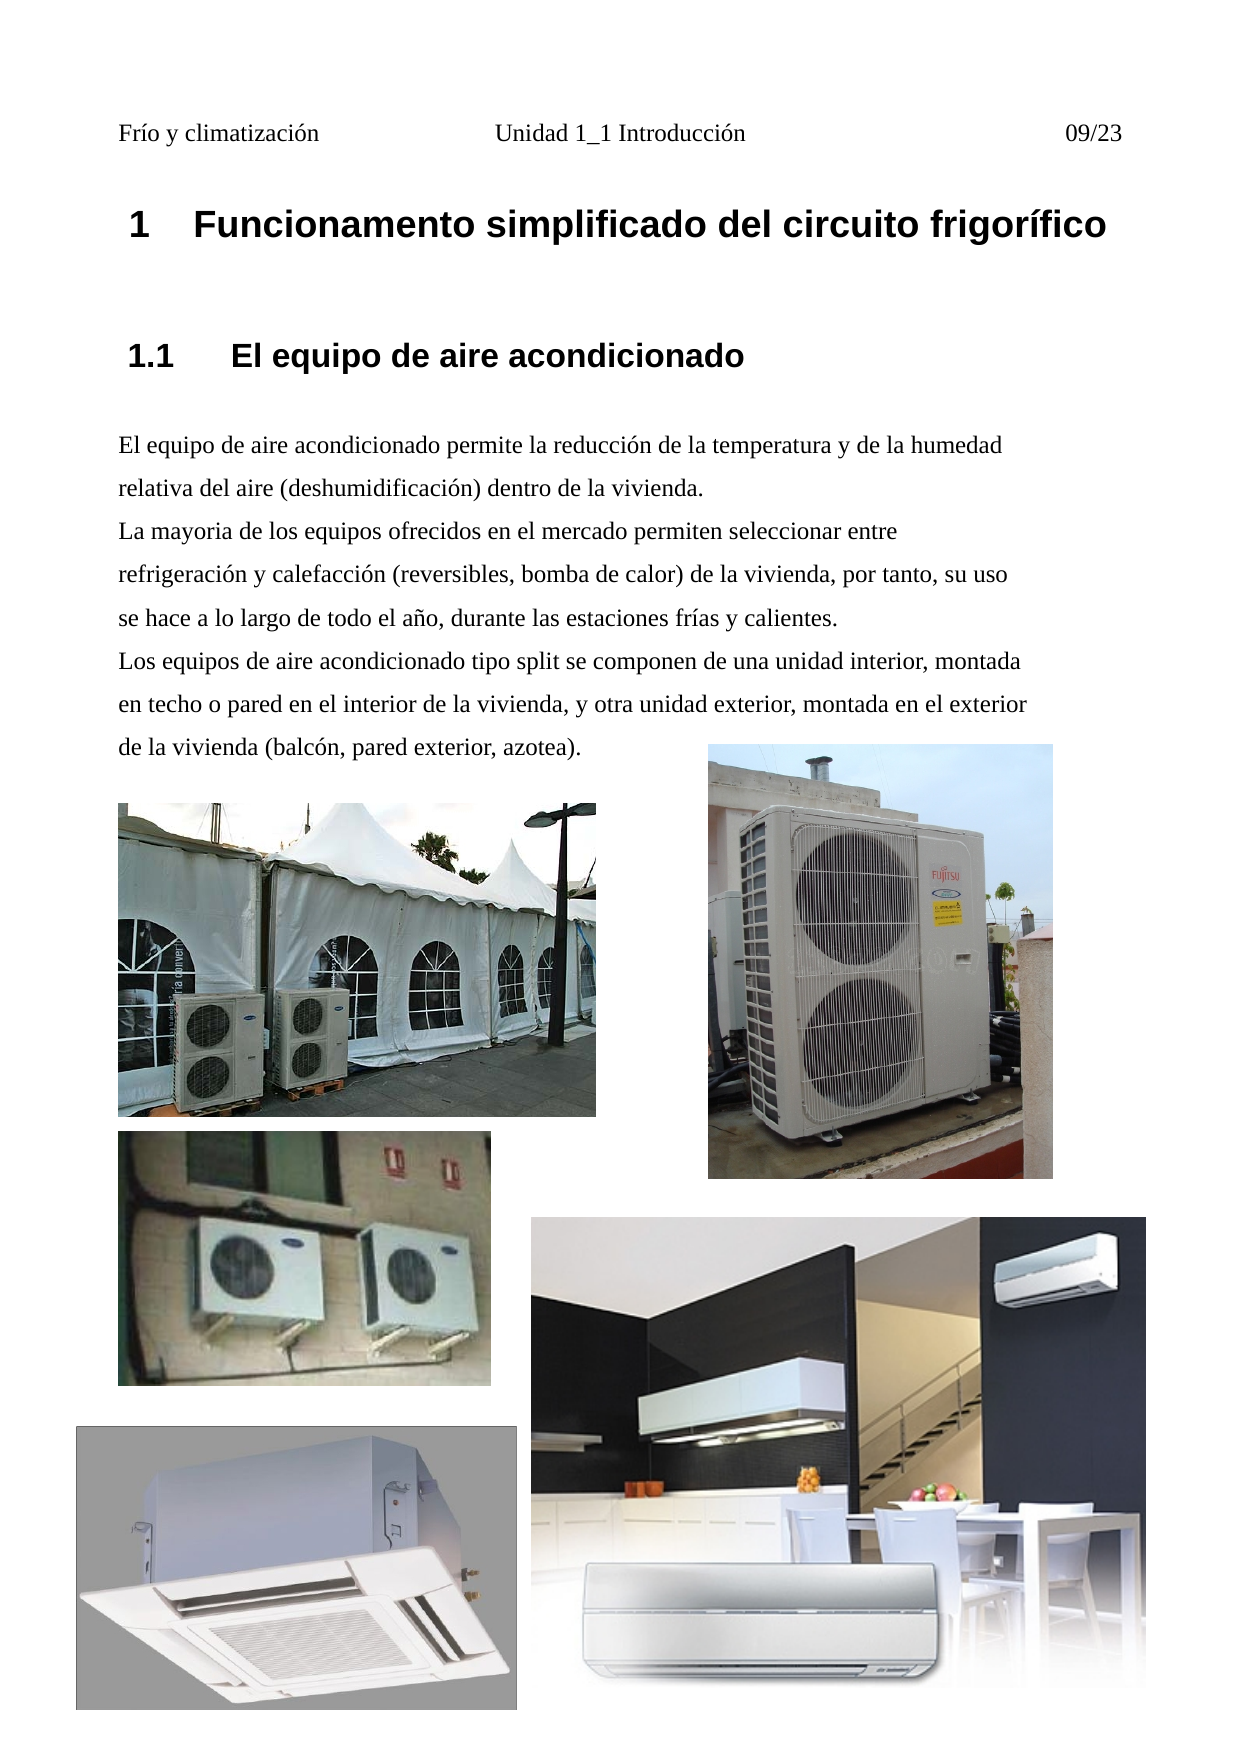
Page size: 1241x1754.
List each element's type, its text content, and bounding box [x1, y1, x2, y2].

text refrigeración y calefacción (reversibles, bomba de calor) de la vivienda, por tanto, su uso [118, 559, 1122, 588]
picture [708, 744, 1053, 1179]
subtitle El equipo de aire acondicionado [118, 336, 1122, 374]
picture [531, 1217, 1146, 1688]
picture [76, 1426, 517, 1710]
text La mayoria de los equipos ofrecidos en el mercado permiten seleccionar entre [118, 516, 1122, 545]
text de la vivienda (balcón, pared exterior, azotea). [118, 732, 1122, 761]
text relativa del aire (deshumidificación) dentro de la vivienda. [118, 473, 1122, 502]
text se hace a lo largo de todo el año, durante las estaciones frías y calientes. [118, 603, 1122, 631]
subtitle Funcionamento simplificado del circuito frigorífico [118, 201, 1122, 245]
picture [118, 803, 596, 1117]
text en techo o pared en el interior de la vivienda, y otra unidad exterior, montada en el exterior [118, 689, 1122, 718]
text El equipo de aire acondicionado permite la reducción de la temperatura y de la humedad [118, 430, 1122, 459]
text Los equipos de aire acondicionado tipo split se componen de una unidad interior, montada [118, 646, 1122, 674]
picture [118, 1131, 491, 1386]
